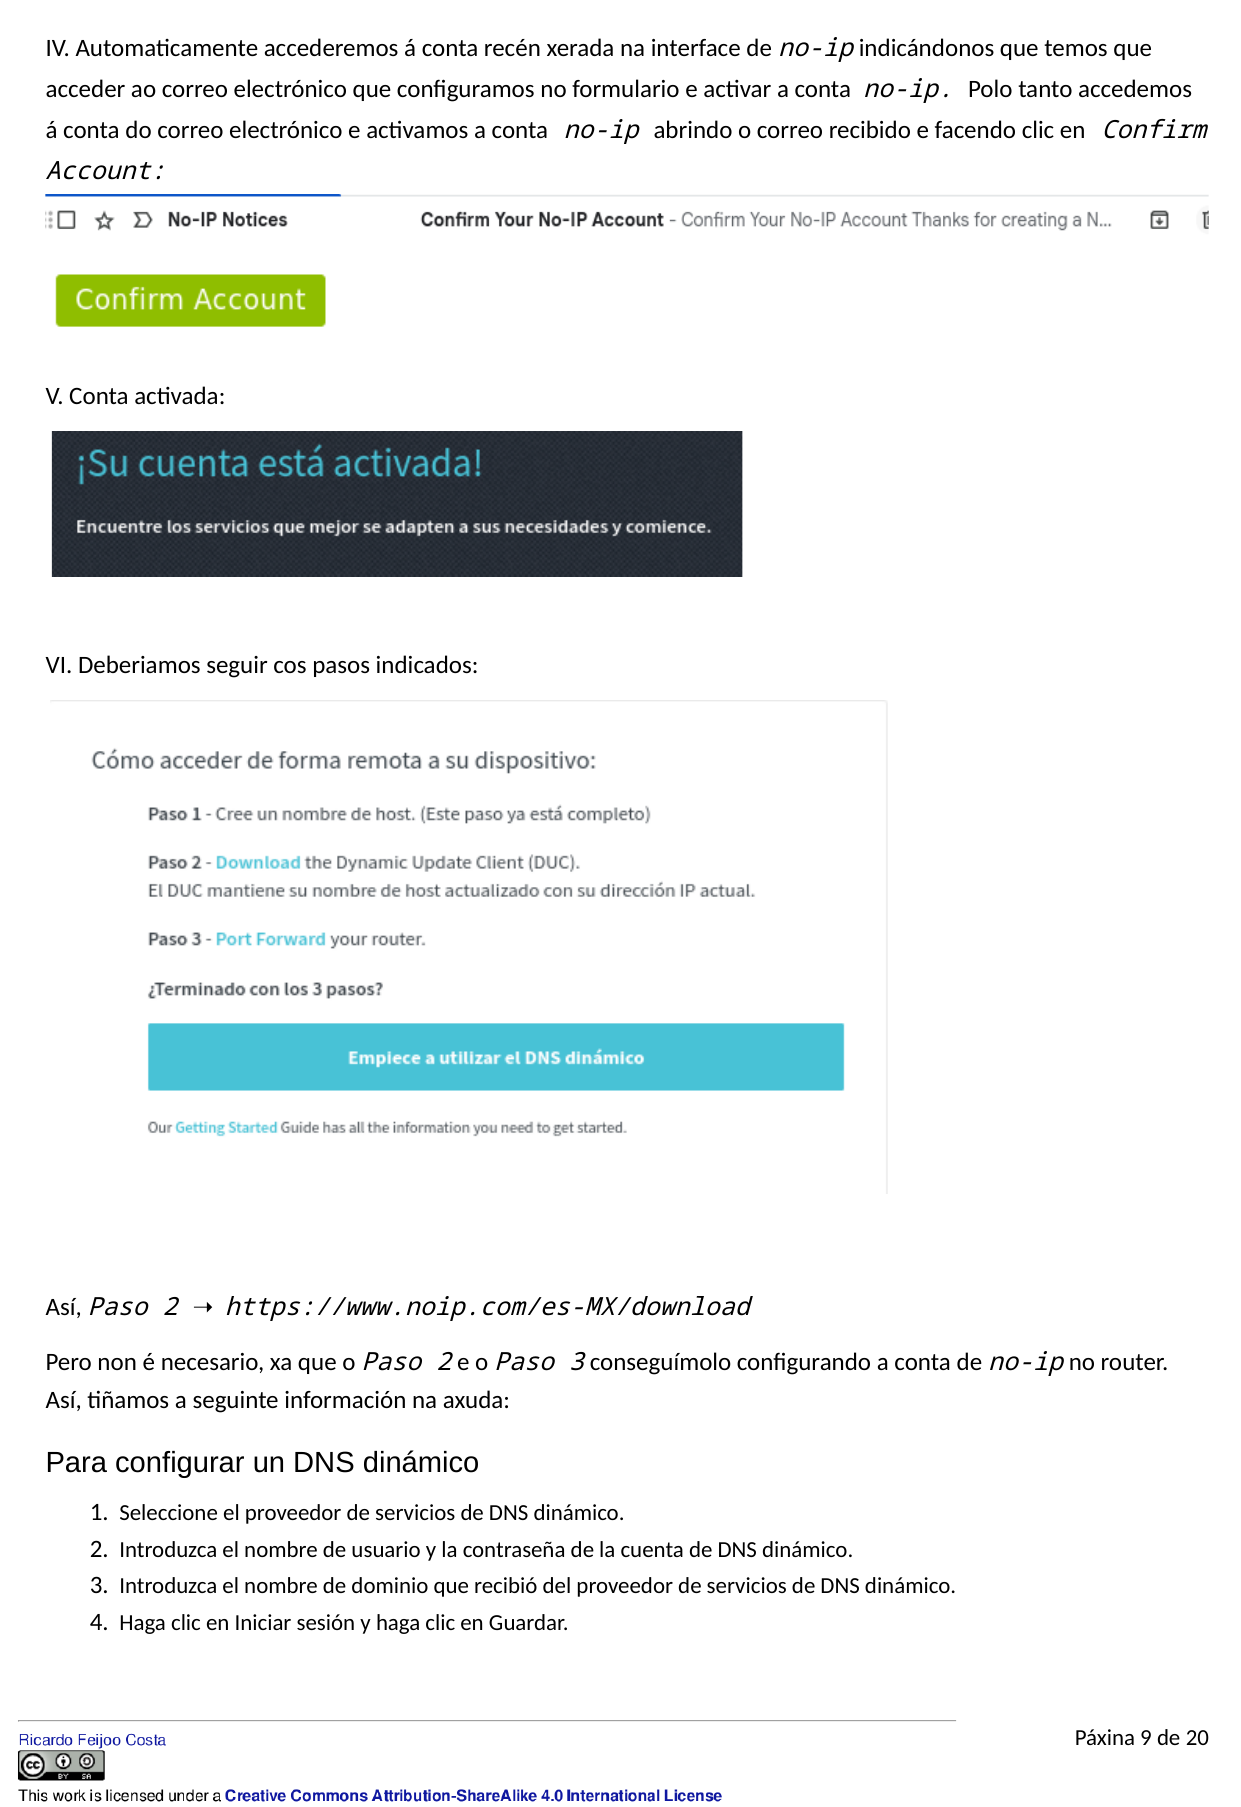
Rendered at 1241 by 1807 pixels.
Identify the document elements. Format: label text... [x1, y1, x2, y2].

list Seleccione el proveedor de servicios de DNS dinámico. [89, 1496, 1209, 1527]
picture [50, 259, 332, 338]
list Introduzca el nombre de usuario y la contraseña de la cuenta de DNS dinámico. [89, 1533, 1209, 1563]
text Así, Paso 2 ➝ https://www.noip.com/es-MX/download [45, 1288, 1209, 1322]
picture [51, 431, 743, 577]
text Pero non é necesario, xa que o Paso 2 e o Paso 3 conseguímolo configurando a conta de no-ip no router. Así, tiñamos a seguinte información na axuda: [45, 1344, 1209, 1414]
text VI. Deberiamos seguir cos pasos indicados: [45, 649, 1209, 679]
list Introduzca el nombre de dominio que recibió del proveedor de servicios de DNS dinámico. [89, 1569, 1209, 1600]
picture [50, 700, 888, 1194]
picture [45, 194, 1209, 242]
text V. Conta activada: [45, 380, 1209, 411]
list Haga clic en Iniciar sesión y haga clic en Guardar. [89, 1606, 1209, 1637]
picture [8, 1715, 957, 1806]
text IV. Automaticamente accederemos á conta recén xerada na interface de no-ip indicándonos que temos que acceder ao correo electrónico que configuramos no formulario e activar a conta no-ip. Polo tanto accedemos á conta do correo electrónico e activamos a conta no-ip abrindo o correo recibido e facendo clic en Confirm Account: [45, 30, 1209, 186]
subtitle Para configurar un DNS dinámico [45, 1445, 1209, 1479]
